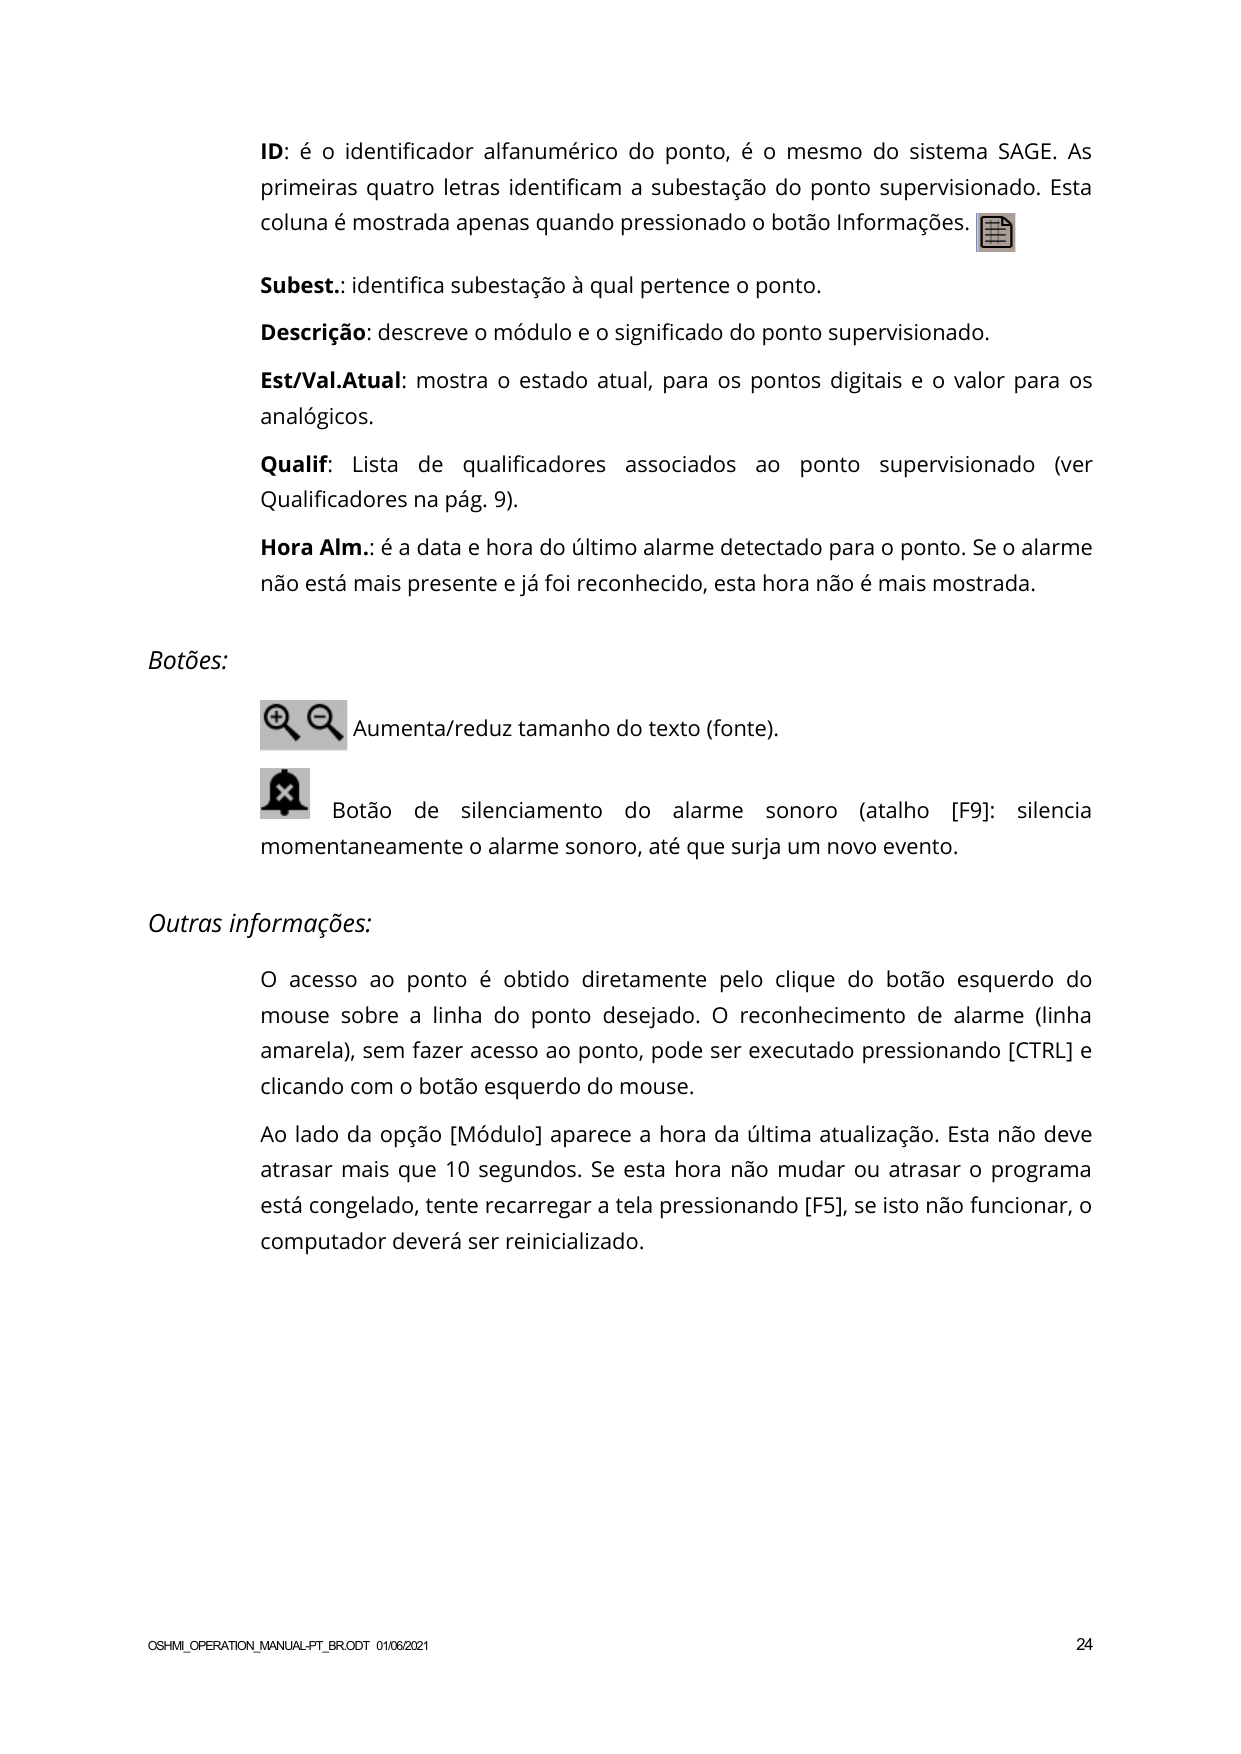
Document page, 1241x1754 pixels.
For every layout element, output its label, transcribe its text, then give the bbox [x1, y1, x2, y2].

text Aumenta/reduz tamanho do texto (fonte). [348, 700, 1093, 751]
text O acesso ao ponto é obtido diretamente pelo clique do botão esquerdo do mouse sobre a linha do ponto desejado. O reconhecimento de alarme (linha amarela), sem fazer acesso ao ponto, pode ser executado pressionando [CTRL] e clicando com o botão esquerdo do mouse. [260, 964, 1093, 1101]
picture [976, 213, 1016, 252]
text Hora Alm.: é a data e hora do último alarme detectado para o ponto. Se o alarme não está mais presente e já foi reconhecido, esta hora não é mais mostrada. [260, 532, 1093, 597]
picture [260, 768, 311, 819]
text Ao lado da opção [Módulo] aparece a hora da última atualização. Esta não deve atrasar mais que 10 segundos. Se esta hora não mudar ou atrasar o programa está congelado, tente recarregar a tela pressionando [F5], se isto não funcionar, o computador deverá ser reinicializado. [260, 1119, 1093, 1256]
picture [260, 700, 348, 751]
text ID: é o identificador alfanumérico do ponto, é o mesmo do sistema SAGE. As primeiras quatro letras identificam a subestação do ponto supervisionado. Esta coluna é mostrada apenas quando pressionado o botão Informações. [260, 136, 1093, 252]
text Est/Val.Atual: mostra o estado atual, para os pontos digitais e o valor para os analógicos. [260, 365, 1093, 431]
text Subest.: identifica subestação à qual pertence o ponto. [260, 270, 1093, 299]
subtitle Outras informações: [148, 906, 1093, 940]
text Qualif: Lista de qualificadores associados ao ponto supervisionado (ver Qualificadores na pág. 9). [260, 448, 1093, 514]
subtitle Botões: [148, 642, 1093, 676]
text Botão de silenciamento do alarme sonoro (atalho [F9]: silencia momentaneamente o alarme sonoro, até que surja um novo evento. [260, 769, 1093, 861]
text Descrição: descreve o módulo e o significado do ponto supervisionado. [260, 317, 1093, 347]
